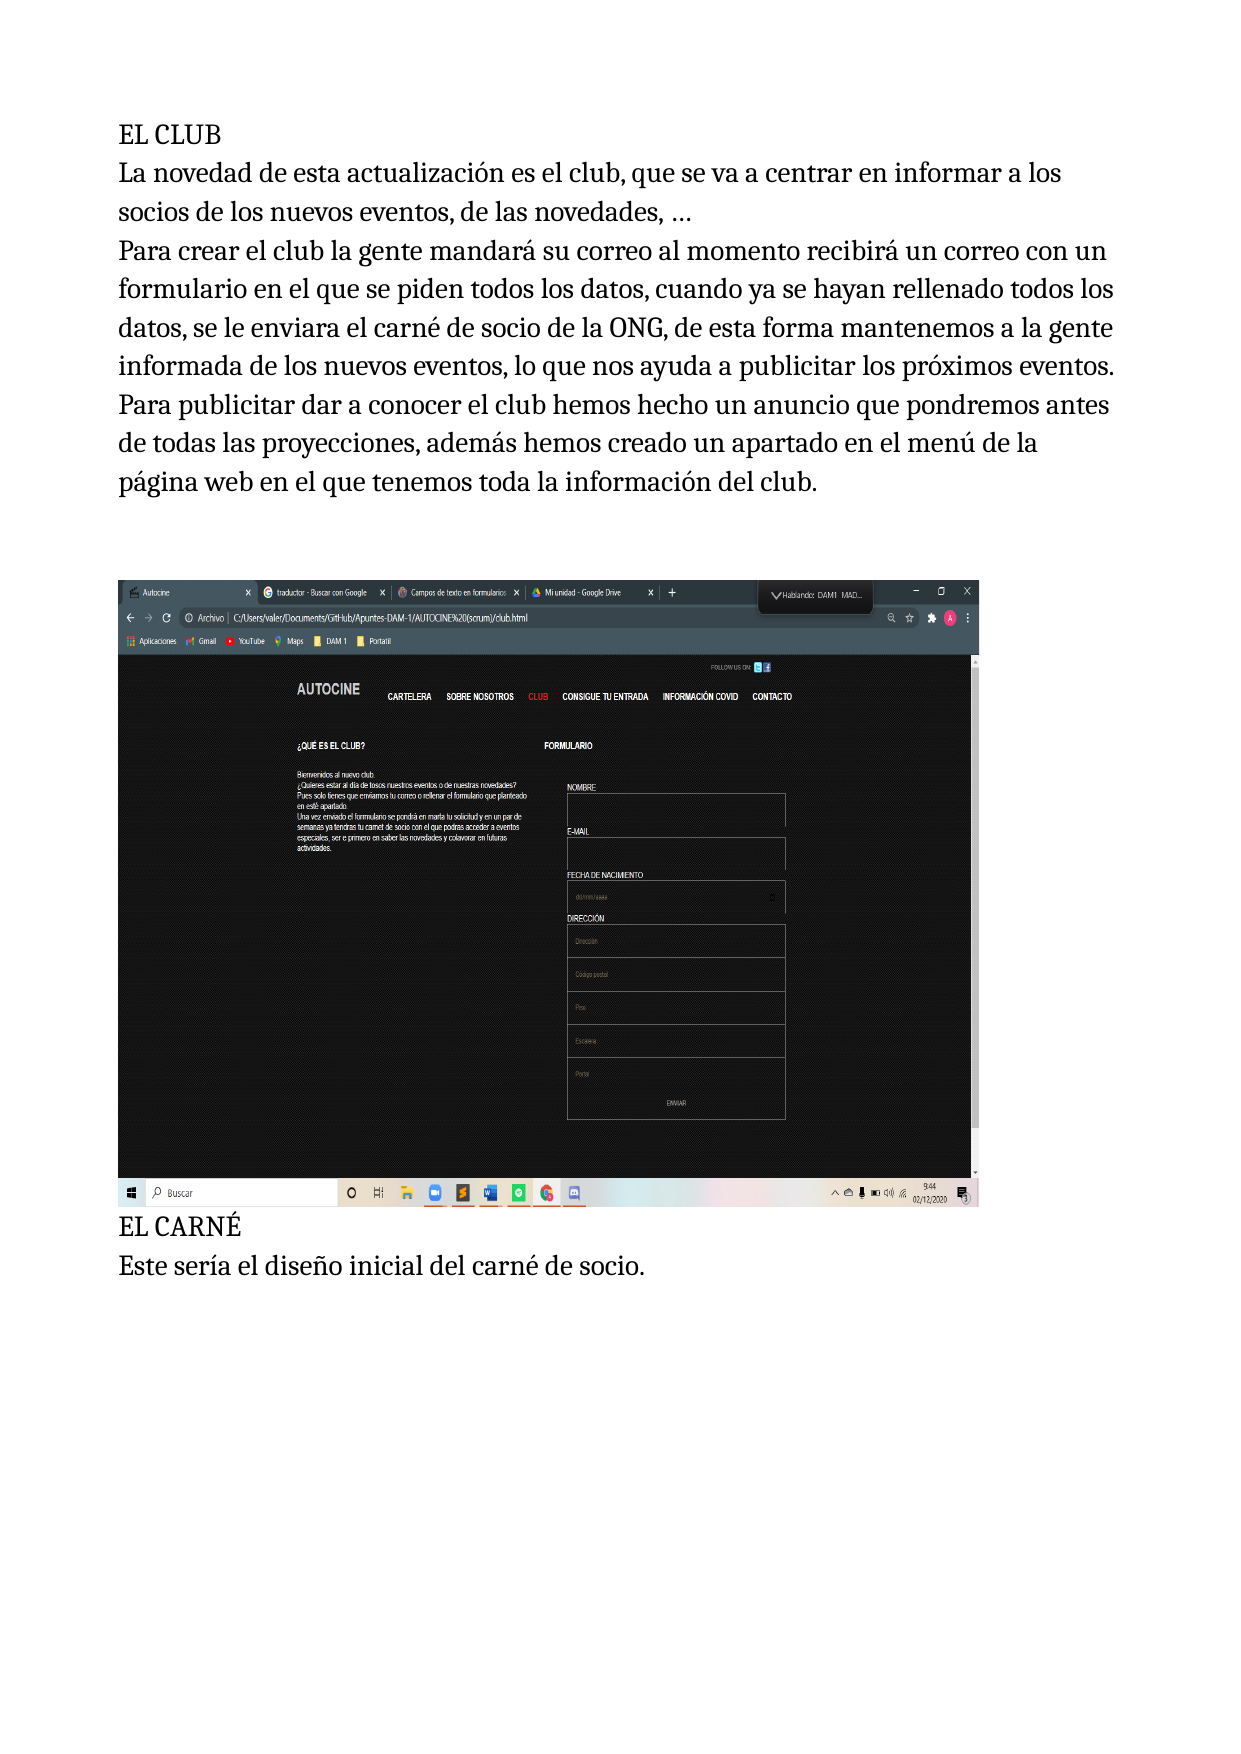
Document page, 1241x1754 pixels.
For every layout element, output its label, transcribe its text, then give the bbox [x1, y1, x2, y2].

picture [118, 580, 980, 1207]
text Este sería el diseño inicial del carné de socio. [118, 1249, 1122, 1282]
text Para crear el club la gente mandará su correo al momento recibirá un correo con un formulario en el que se piden todos los datos, cuando ya se hayan rellenado todos los datos, se le enviara el carné de socio de la ONG, de esta forma mantenemos a la gente informada de los nuevos eventos, lo que nos ayuda a publicitar los próximos eventos. [118, 234, 1122, 383]
text EL CARNÉ [118, 1210, 1122, 1244]
text Para publicitar dar a conocer el club hemos hecho un anuncio que pondremos antes de todas las proyecciones, además hemos creado un apartado en el menú de la página web en el que tenemos toda la información del club. [118, 388, 1122, 498]
text La novedad de esta actualización es el club, que se va a centrar en informar a los socios de los nuevos eventos, de las novedades, … [118, 157, 1122, 229]
text EL CLUB [118, 118, 1122, 152]
